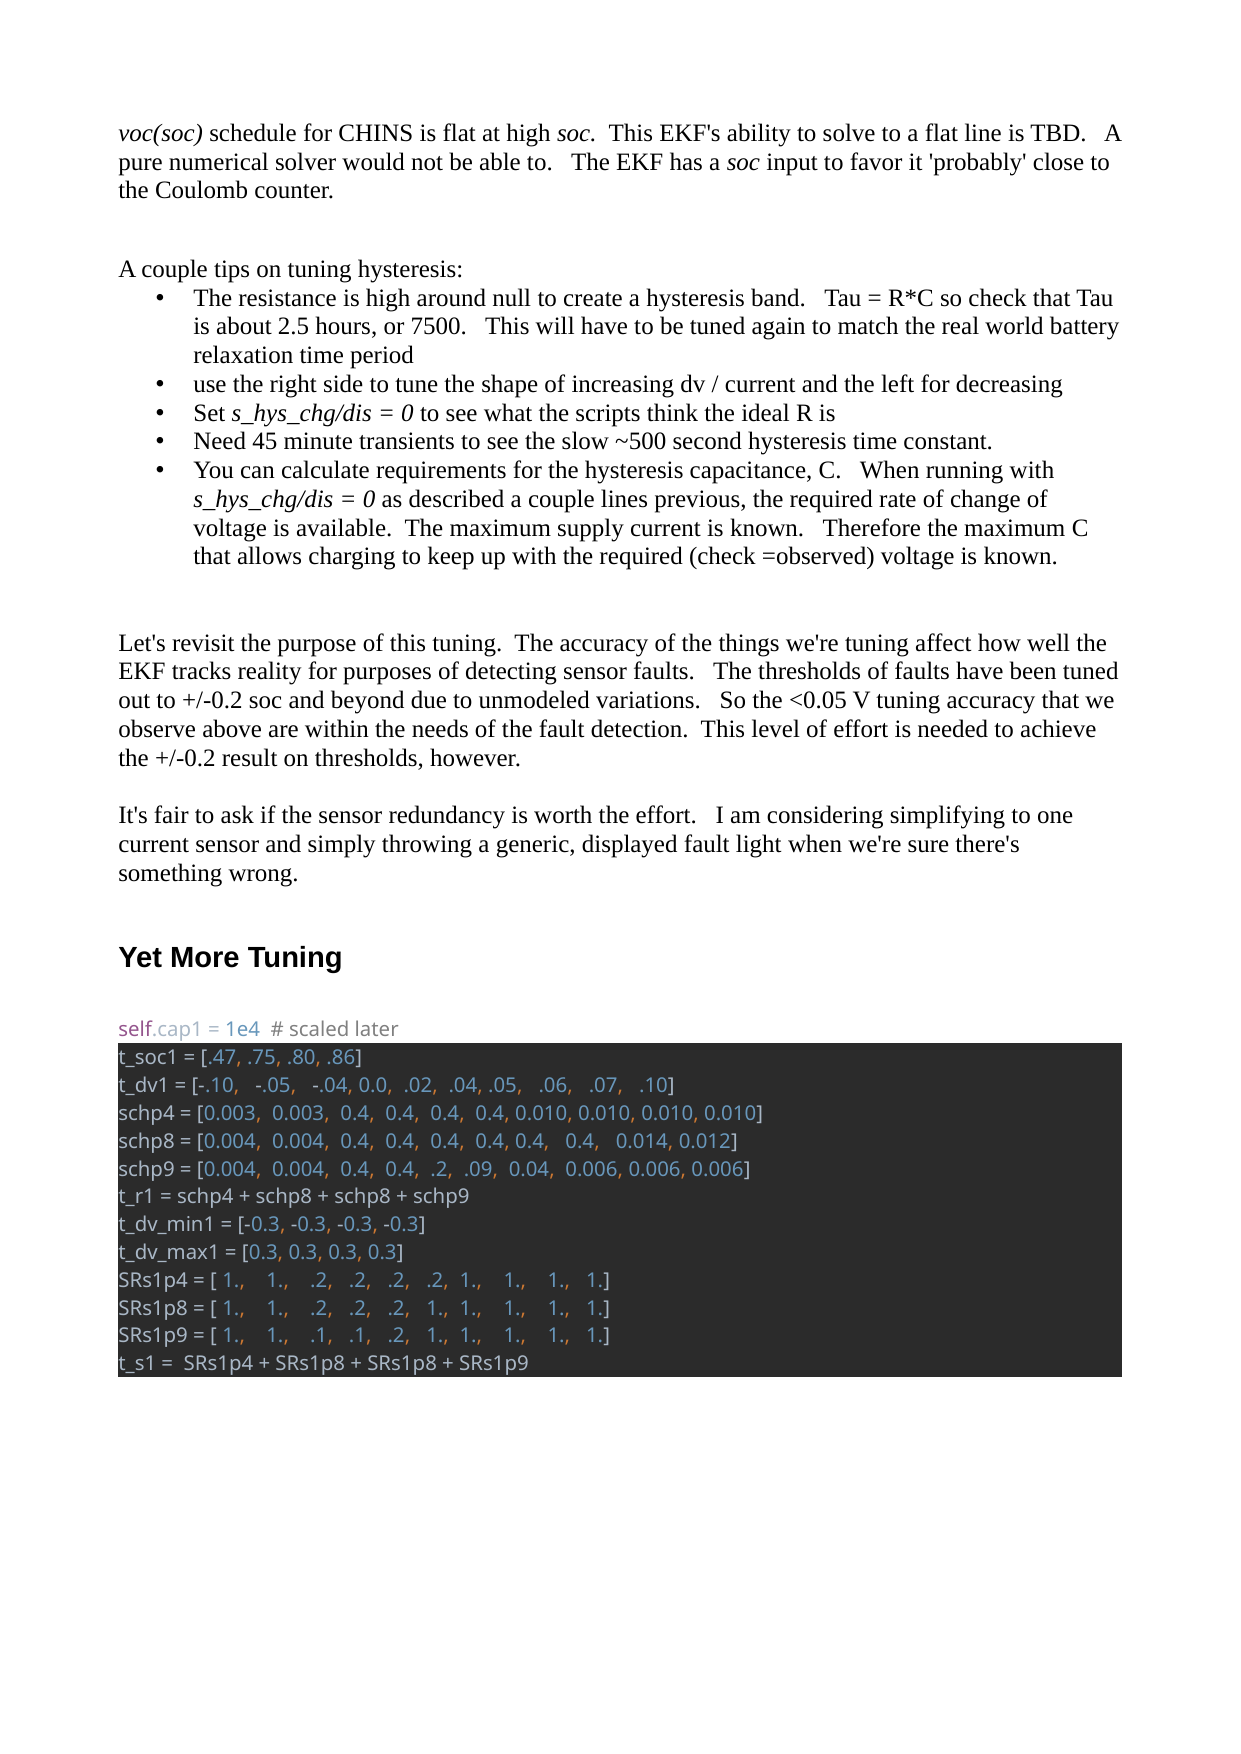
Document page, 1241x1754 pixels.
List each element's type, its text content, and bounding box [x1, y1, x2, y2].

text A couple tips on tuning hysteresis: [118, 254, 1122, 283]
subtitle Yet More Tuning [118, 940, 1122, 974]
list use the right side to tune the shape of increasing dv / current and the left for decreasing [156, 369, 1122, 398]
text SRs1p4 = [ 1., 1., .2, .2, .2, .2, 1., 1., 1., 1.] [118, 1265, 1122, 1293]
text voc(soc) schedule for CHINS is flat at high soc. This EKF's ability to solve to a flat line is TBD. A pure numerical solver would not be able to. The EKF has a soc input to favor it 'probably' close to the Coulomb counter. [118, 118, 1122, 204]
text t_r1 = schp4 + schp8 + schp8 + schp9 [118, 1182, 1122, 1210]
text SRs1p8 = [ 1., 1., .2, .2, .2, 1., 1., 1., 1., 1.] [118, 1293, 1122, 1321]
text It's fair to ask if the sensor redundancy is worth the effort. I am considering simplifying to one current sensor and simply throwing a generic, displayed fault light when we're sure there's something wrong. [118, 800, 1122, 886]
text t_dv1 = [-.10, -.05, -.04, 0.0, .02, .04, .05, .06, .07, .10] [118, 1071, 1122, 1098]
list The resistance is high around null to create a hysteresis band. Tau = R*C so check that Tau is about 2.5 hours, or 7500. This will have to be tuned again to match the real world battery relaxation time period [156, 283, 1122, 369]
text t_dv_max1 = [0.3, 0.3, 0.3, 0.3] [118, 1237, 1122, 1265]
text SRs1p9 = [ 1., 1., .1, .1, .2, 1., 1., 1., 1., 1.] [118, 1321, 1122, 1349]
list You can calculate requirements for the hysteresis capacitance, C. When running with s_hys_chg/dis = 0 as described a couple lines previous, the required rate of change of voltage is available. The maximum supply current is known. Therefore the maximum C that allows charging to keep up with the required (check =observed) voltage is known. [156, 455, 1122, 570]
text Let's revisit the purpose of this tuning. The accuracy of the things we're tuning affect how well the EKF tracks reality for purposes of detecting sensor faults. The thresholds of faults have been tuned out to +/-0.2 soc and beyond due to unmodeled variations. So the <0.05 V tuning accuracy that we observe above are within the needs of the fault detection. This level of effort is needed to achieve the +/-0.2 result on thresholds, however. [118, 628, 1122, 771]
text t_s1 = SRs1p4 + SRs1p8 + SRs1p8 + SRs1p9 [118, 1349, 1122, 1377]
text t_dv_min1 = [-0.3, -0.3, -0.3, -0.3] [118, 1210, 1122, 1237]
list Need 45 minute transients to see the slow ~500 second hysteresis time constant. [156, 426, 1122, 455]
text schp4 = [0.003, 0.003, 0.4, 0.4, 0.4, 0.4, 0.010, 0.010, 0.010, 0.010] [118, 1098, 1122, 1126]
text t_soc1 = [.47, .75, .80, .86] [118, 1043, 1122, 1071]
text schp9 = [0.004, 0.004, 0.4, 0.4, .2, .09, 0.04, 0.006, 0.006, 0.006] [118, 1154, 1122, 1182]
text schp8 = [0.004, 0.004, 0.4, 0.4, 0.4, 0.4, 0.4, 0.4, 0.014, 0.012] [118, 1126, 1122, 1154]
list Set s_hys_chg/dis = 0 to see what the scripts think the ideal R is [156, 398, 1122, 426]
text self.cap1 = 1e4 # scaled later [118, 1015, 1122, 1043]
